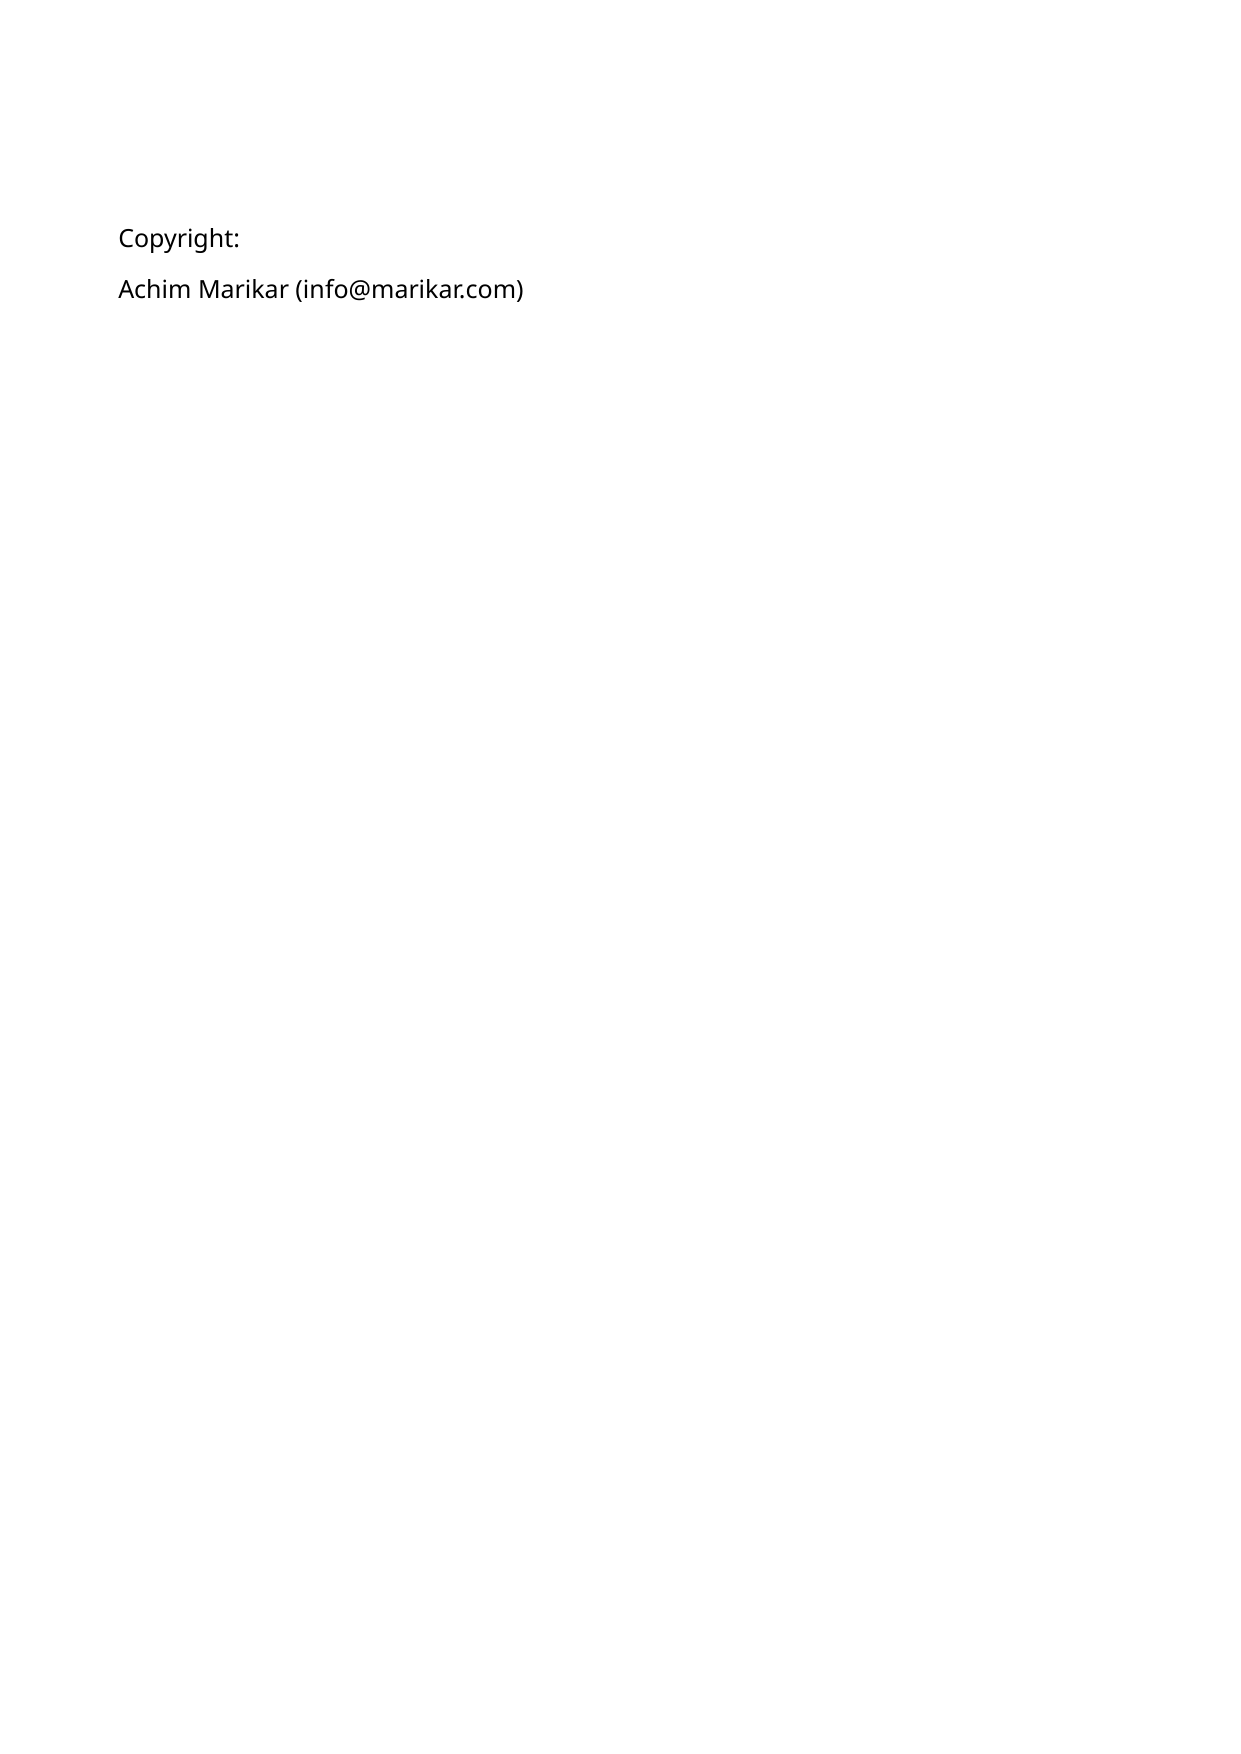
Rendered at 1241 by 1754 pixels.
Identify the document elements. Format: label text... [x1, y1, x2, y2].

text Copyright: [118, 220, 1122, 254]
text Achim Marikar (info@marikar.com) [118, 271, 1122, 305]
